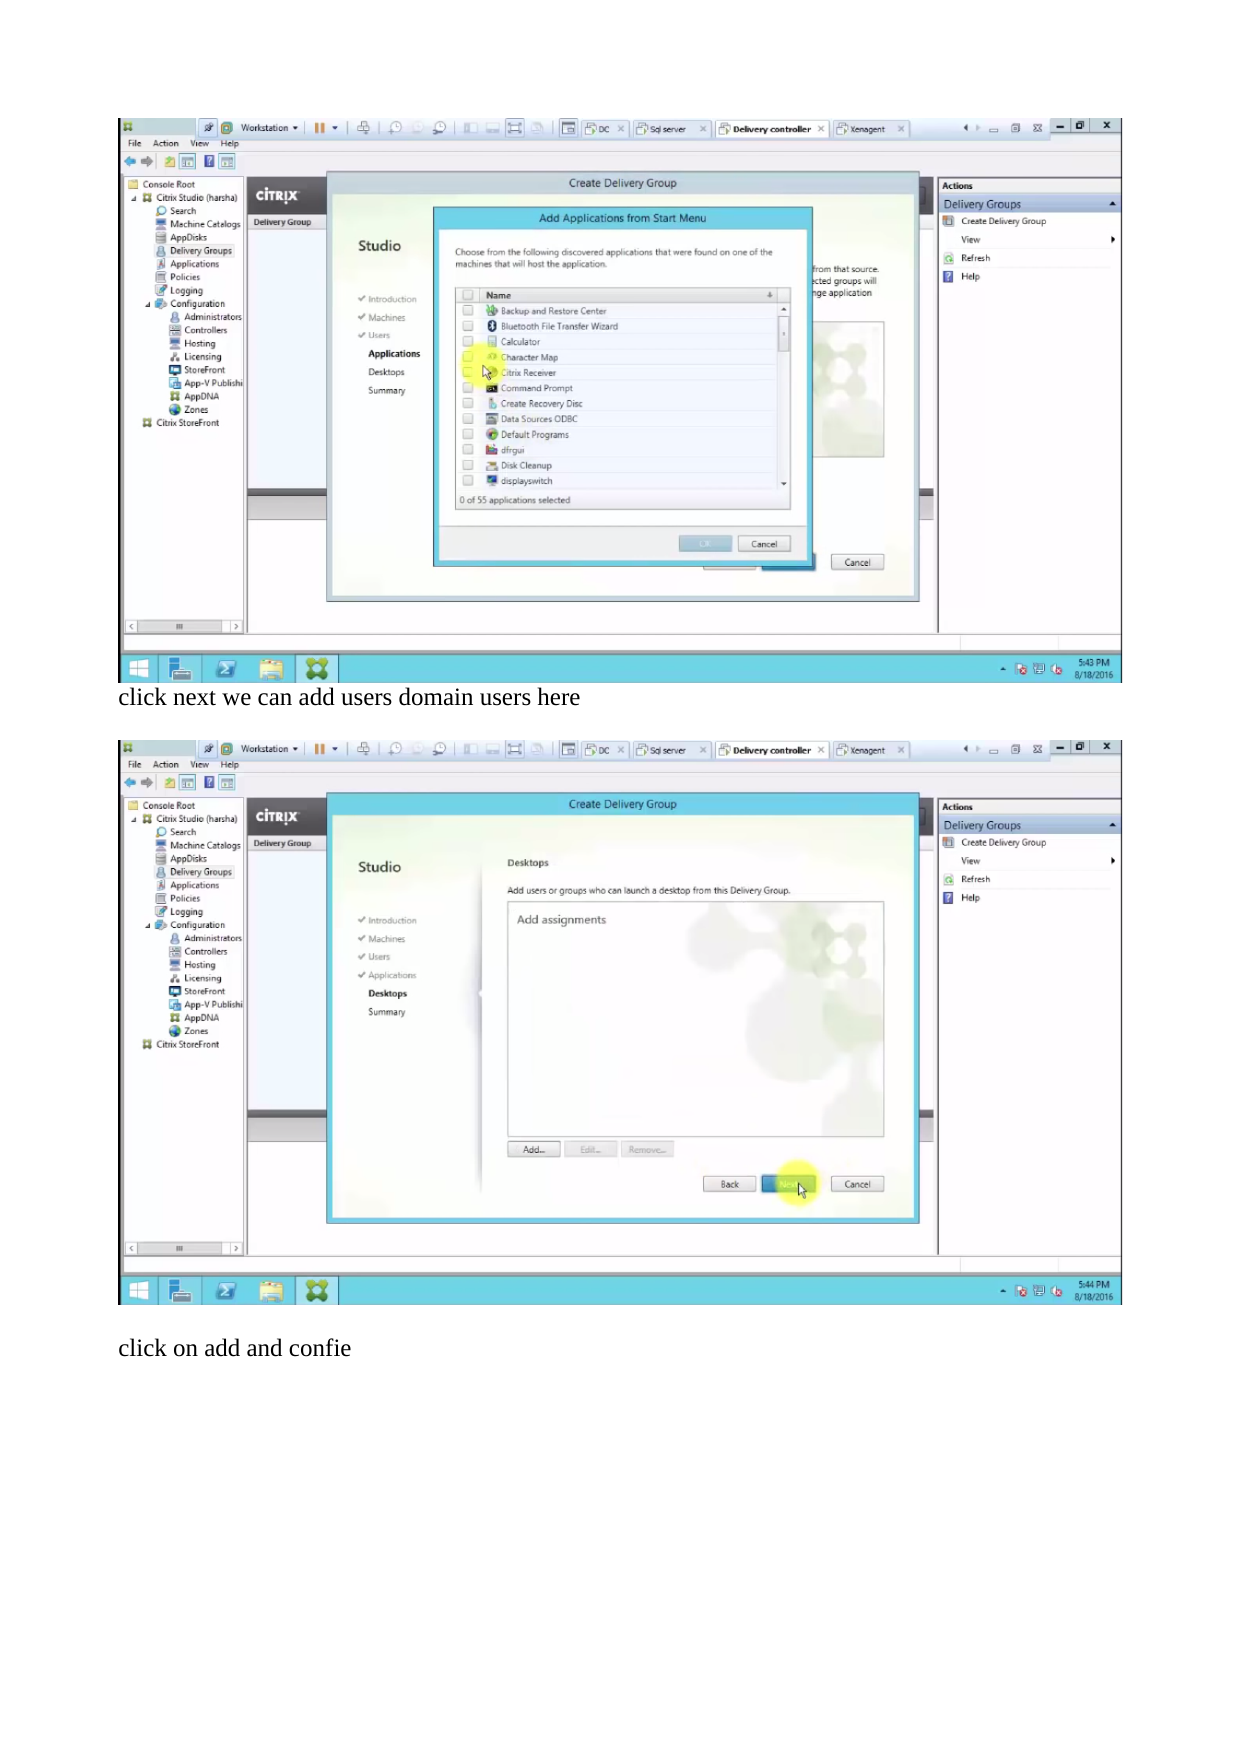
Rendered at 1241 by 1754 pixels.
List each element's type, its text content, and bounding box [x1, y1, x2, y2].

text click next we can add users domain users here [118, 683, 1122, 711]
picture [118, 740, 1123, 1305]
text click on add and confie [118, 1333, 1122, 1362]
picture [118, 118, 1123, 683]
